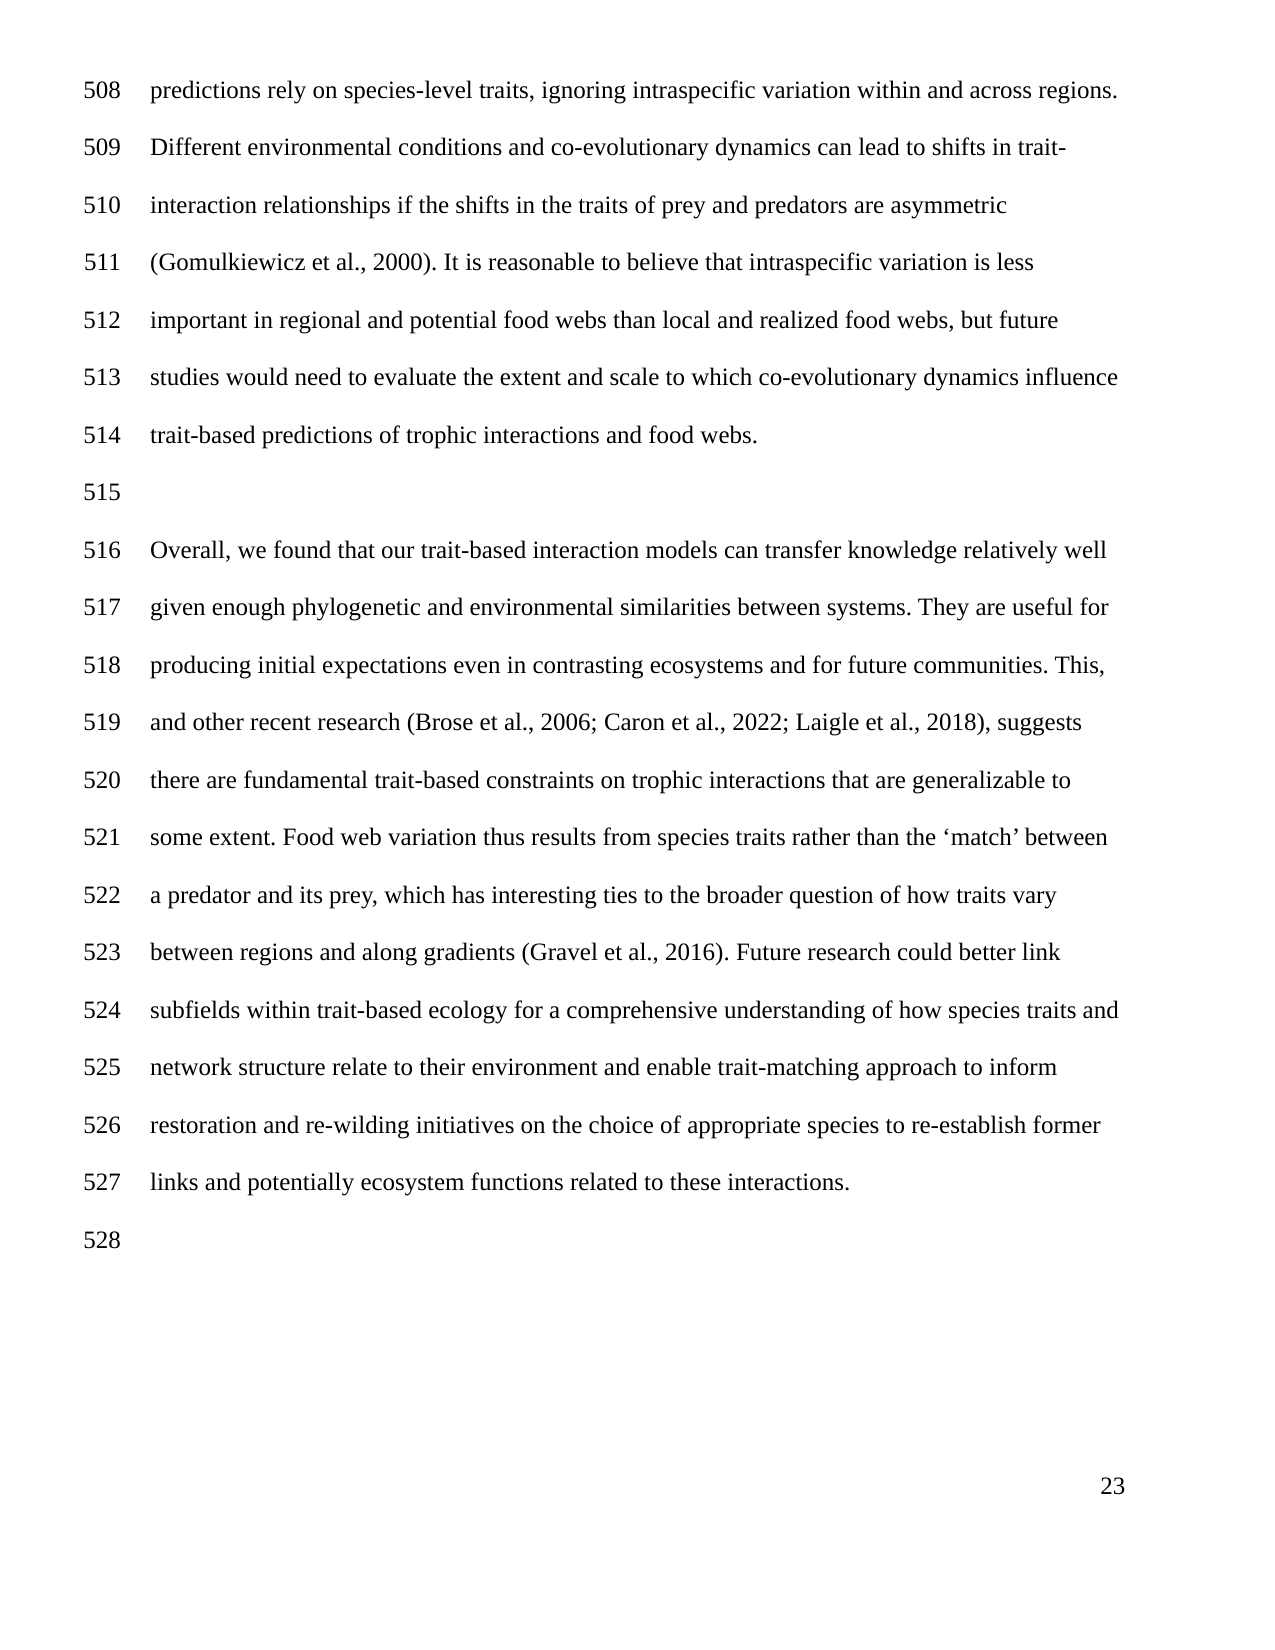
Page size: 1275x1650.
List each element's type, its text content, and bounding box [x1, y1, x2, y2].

text predictions rely on species-level traits, ignoring intraspecific variation within and across regions. Different environmental conditions and co-evolutionary dynamics can lead to shifts in trait-interaction relationships if the shifts in the traits of prey and predators are asymmetric (Gomulkiewicz et al., 2000). It is reasonable to believe that intraspecific variation is less important in regional and potential food webs than local and realized food webs, but future studies would need to evaluate the extent and scale to which co-evolutionary dynamics influence trait-based predictions of trophic interactions and food webs. [150, 75, 1125, 449]
text Overall, we found that our trait-based interaction models can transfer knowledge relatively well given enough phylogenetic and environmental similarities between systems. They are useful for producing initial expectations even in contrasting ecosystems and for future communities. This, and other recent research (Brose et al., 2006; Caron et al., 2022; Laigle et al., 2018), suggests there are fundamental trait-based constraints on trophic interactions that are generalizable to some extent. Food web variation thus results from species traits rather than the ‘match’ between a predator and its prey, which has interesting ties to the broader question of how traits vary between regions and along gradients (Gravel et al., 2016). Future research could better link subfields within trait-based ecology for a comprehensive understanding of how species traits and network structure relate to their environment and enable trait-matching approach to inform restoration and re-wilding initiatives on the choice of appropriate species to re-establish former links and potentially ecosystem functions related to these interactions. [150, 535, 1125, 1196]
